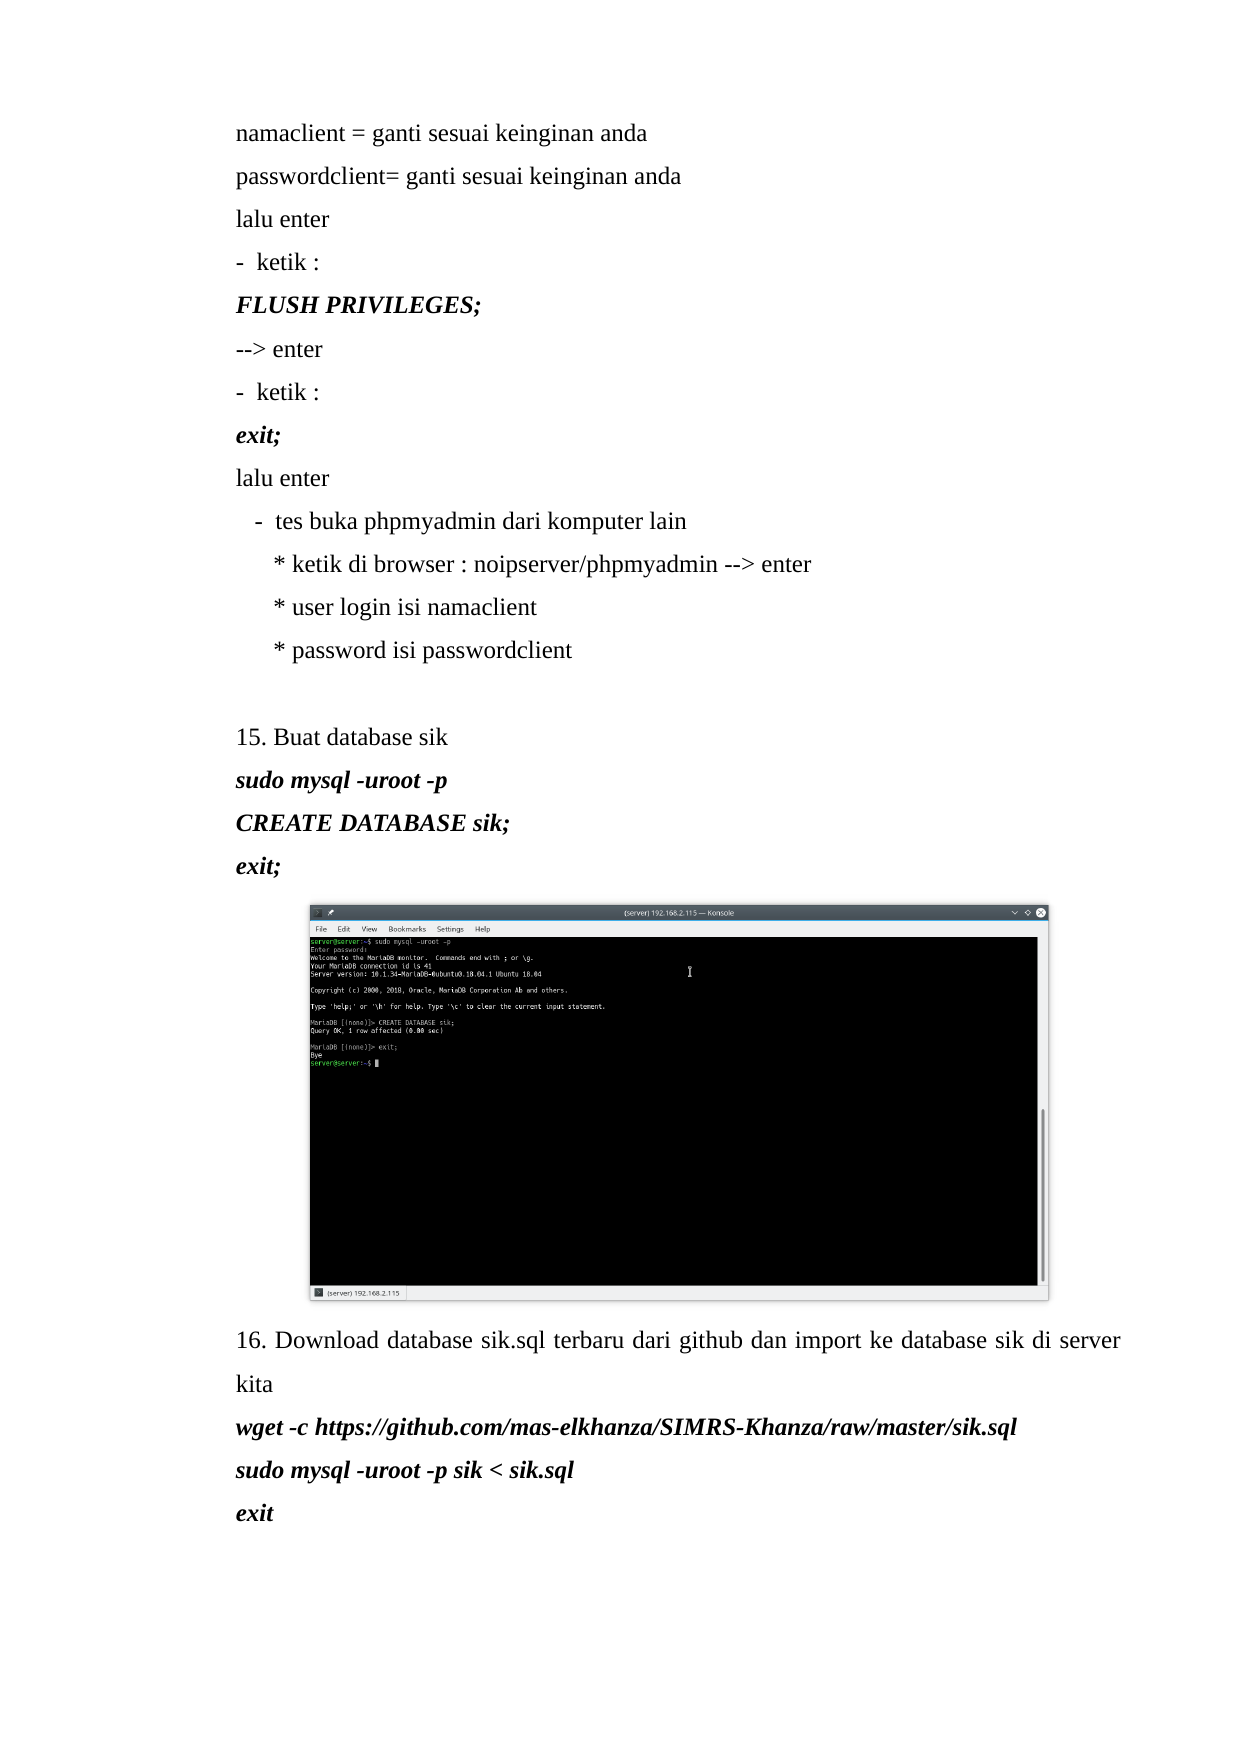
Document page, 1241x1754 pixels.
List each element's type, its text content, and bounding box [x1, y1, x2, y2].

text - tes buka phpmyadmin dari komputer lain [236, 506, 1122, 535]
text sudo mysql -uroot -p sik < sik.sql [236, 1455, 1122, 1484]
text 16. Download database sik.sql terbaru dari github dan import ke database sik di server kita [236, 1326, 1122, 1397]
text * password isi passwordclient [236, 636, 1122, 664]
text lalu enter [236, 463, 1122, 492]
text exit [236, 1498, 1122, 1527]
picture [299, 894, 1059, 1311]
text exit; [236, 420, 1122, 449]
text * ketik di browser : noipserver/phpmyadmin --> enter [236, 549, 1122, 578]
text 15. Buat database sik [236, 722, 1122, 751]
text - ketik : [236, 377, 1122, 406]
text passwordclient= ganti sesuai keinginan anda [236, 161, 1122, 190]
text exit; [236, 851, 1122, 880]
text sudo mysql -uroot -p [236, 765, 1122, 794]
text - ketik : [236, 247, 1122, 276]
text namaclient = ganti sesuai keinginan anda [236, 118, 1122, 147]
text lalu enter [236, 204, 1122, 233]
text wget -c https://github.com/mas-elkhanza/SIMRS-Khanza/raw/master/sik.sql [236, 1412, 1122, 1441]
text CREATE DATABASE sik; [236, 808, 1122, 837]
text * user login isi namaclient [236, 592, 1122, 621]
text FLUSH PRIVILEGES; [236, 291, 1122, 319]
text --> enter [236, 334, 1122, 362]
